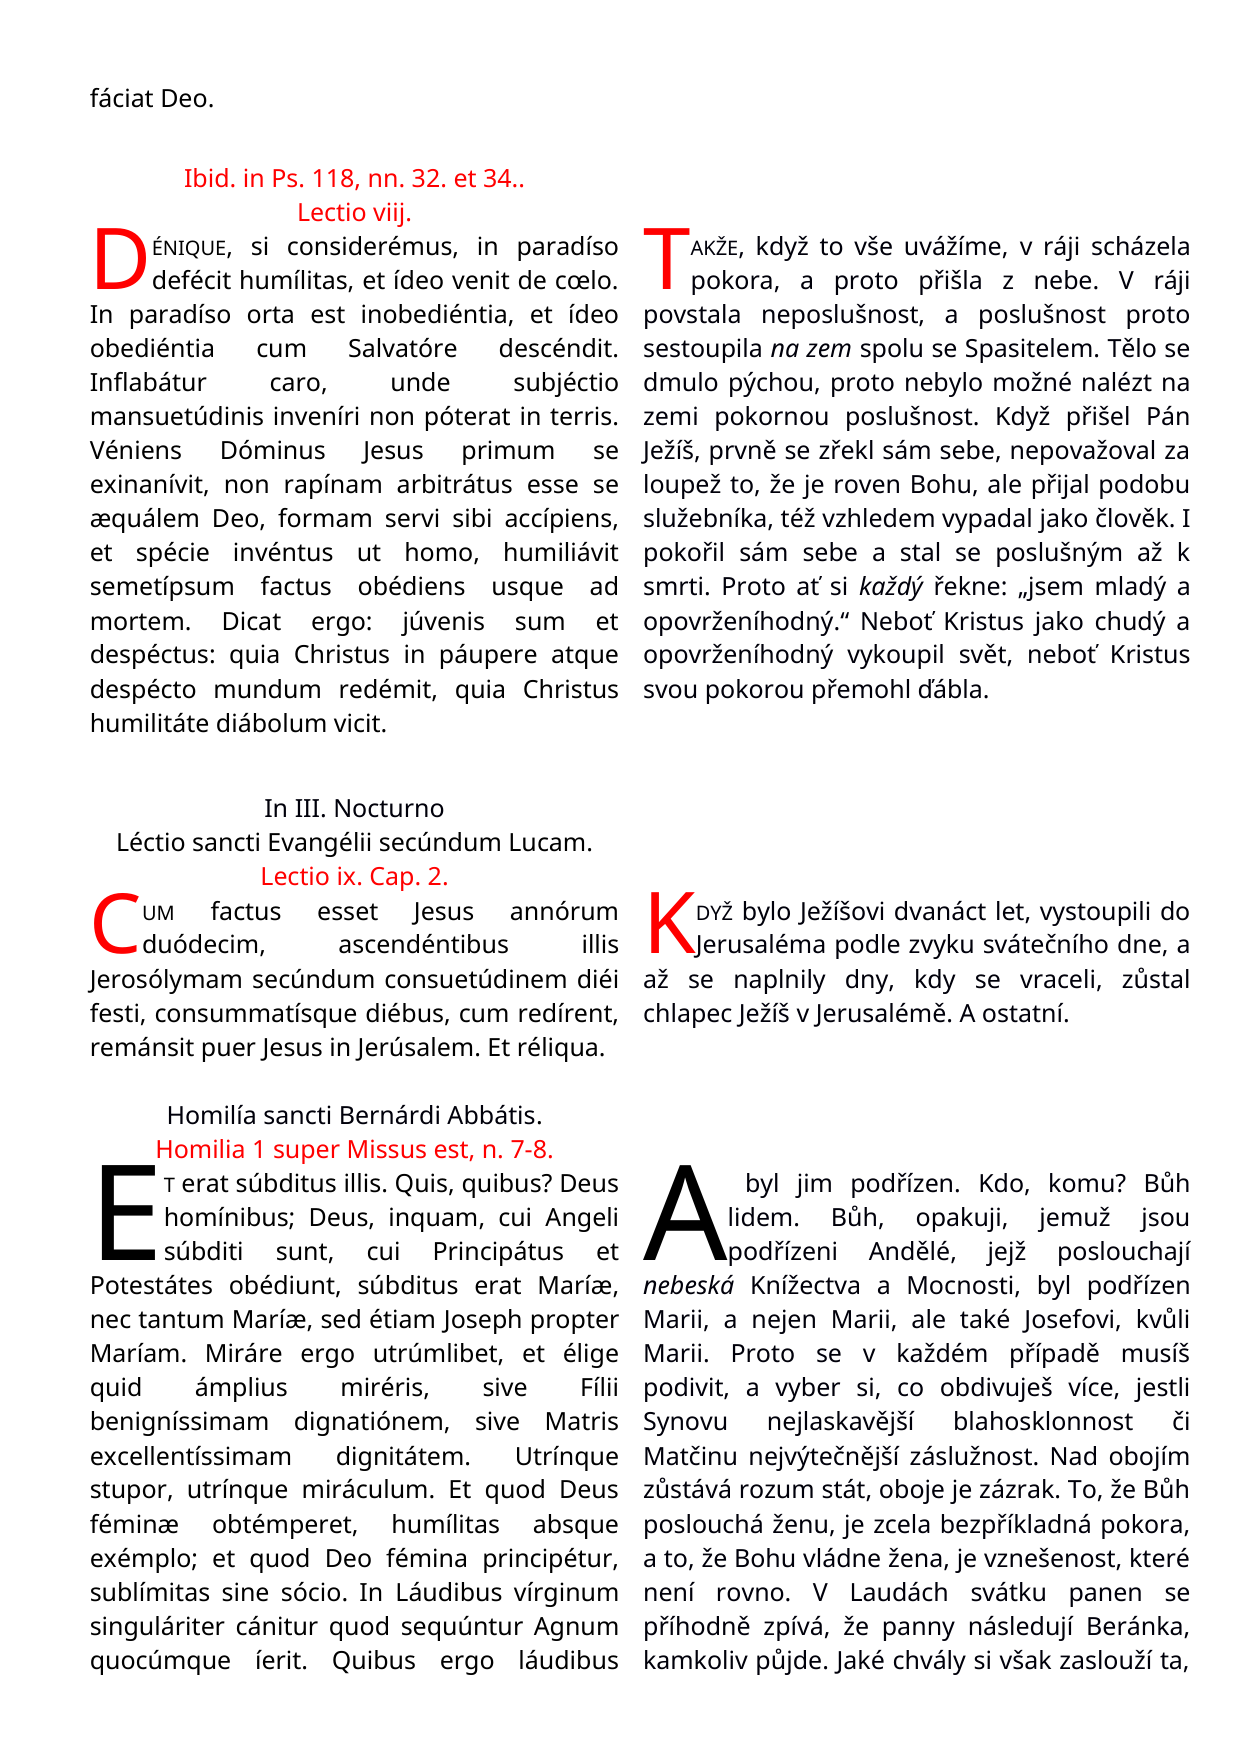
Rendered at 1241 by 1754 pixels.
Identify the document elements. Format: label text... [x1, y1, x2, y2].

table_cell [631, 74, 1203, 154]
table_cell fáciat Deo. [78, 74, 631, 154]
table_cell Ibid. in Ps. 118, nn. 32. et 34.. Lectio viij. Dénique, si considerémus, in paradíso defécit humílitas, et ídeo venit de cœlo. In paradíso orta est inobediéntia, et ídeo obediéntia cum Salvatóre descéndit. Inflabátur caro, unde subjéctio mansuetúdinis inveníri non póterat in terris. Véniens Dóminus Jesus primum se exinanívit, non rapínam arbitrátus esse se æquálem Deo, formam servi sibi accípiens, et spécie invéntus ut homo, humiliávit semetípsum factus obédiens usque ad mortem. Dicat ergo: júvenis sum et despéctus: quia Christus in páupere atque despécto mundum redémit, quia Christus humilitáte diábolum vicit. [78, 154, 631, 785]
table_cell Takže, když to vše uvážíme, v ráji scházela pokora, a proto přišla z nebe. V ráji povstala neposlušnost, a poslušnost proto sestoupila na zem spolu se Spasitelem. Tělo se dmulo pýchou, proto nebylo možné nalézt na zemi pokornou poslušnost. Když přišel Pán Ježíš, prvně se zřekl sám sebe, nepovažoval za loupež to, že je roven Bohu, ale přijal podobu služebníka, též vzhledem vypadal jako člověk. I pokořil sám sebe a stal se poslušným až k smrti. Proto ať si každý řekne: „jsem mladý a opovrženíhodný.“ Neboť Kristus jako chudý a opovrženíhodný vykoupil svět, neboť Kristus svou pokorou přemohl ďábla. [631, 154, 1203, 785]
table_cell Když bylo Ježíšovi dvanáct let, vystoupili do Jerusaléma podle zvyku svátečního dne, a až se naplnily dny, kdy se vraceli, zůstal chlapec Ježíš v Jerusalémě. A ostatní. A byl jim podřízen. Kdo, komu? Bůh lidem. Bůh, opakuji, jemuž jsou podřízeni Andělé, jejž poslouchají nebeská Knížectva a Moc­nosti, byl podřízen Marii, a nejen Marii, ale také Josefovi, kvůli Marii. Proto se v každém případě musíš podivit, a vyber si, co obdivuješ více, jestli Synovu nejlaskavější blahosklonnost či Matčinu nejvýtečnější záslužnost. Nad obojím zůstává rozum stát, oboje je zázrak. To, že Bůh poslouchá ženu, je zcela bezpříkladná pokora, a to, že Bohu vládne žena, je vznešenost, které není rovno. V Laudách svátku panen se příhodně zpívá, že panny následují Beránka, kamkoliv půjde. Jaké chvály si však zaslouží ta, kterou následuje sám Beránek? [631, 785, 1203, 1682]
table_cell In III. Nocturno Léctio sancti Evangélii secúndum Lucam. Lectio ix. Cap. 2. Cum factus esset Jesus annórum duódecim, ascendéntibus illis Jerosólymam secúndum consuetúdinem diéi festi, consummatísque diébus, cum redírent, remánsit puer Jesus in Jerúsalem. Et réliqua. Homilía sancti Bernárdi Abbátis. Homilia 1 super Missus est, n. 7-8. Et erat súbditus illis. Quis, quibus? Deus homínibus; Deus, inquam, cui Angeli súbditi sunt, cui Principátus et Potestátes obédiunt, súbditus erat Maríæ, nec tantum Maríæ, sed étiam Joseph propter Maríam. Miráre ergo utrúmlibet, et élige quid ámplius miréris, sive Fílii benigníssimam dignatiónem, sive Matris excellentíssimam dignitátem. Utrínque stupor, utrínque miráculum. Et quod Deus féminæ obtémperet, humílitas absque exémplo; et quod Deo fémina principétur, sublímitas sine sócio. In Láudibus vírginum singuláriter cánitur quod sequúntur Agnum quocúmque íerit. Quibus ergo láudibus júdicas dignam, quæ étiam præit? [78, 785, 631, 1682]
